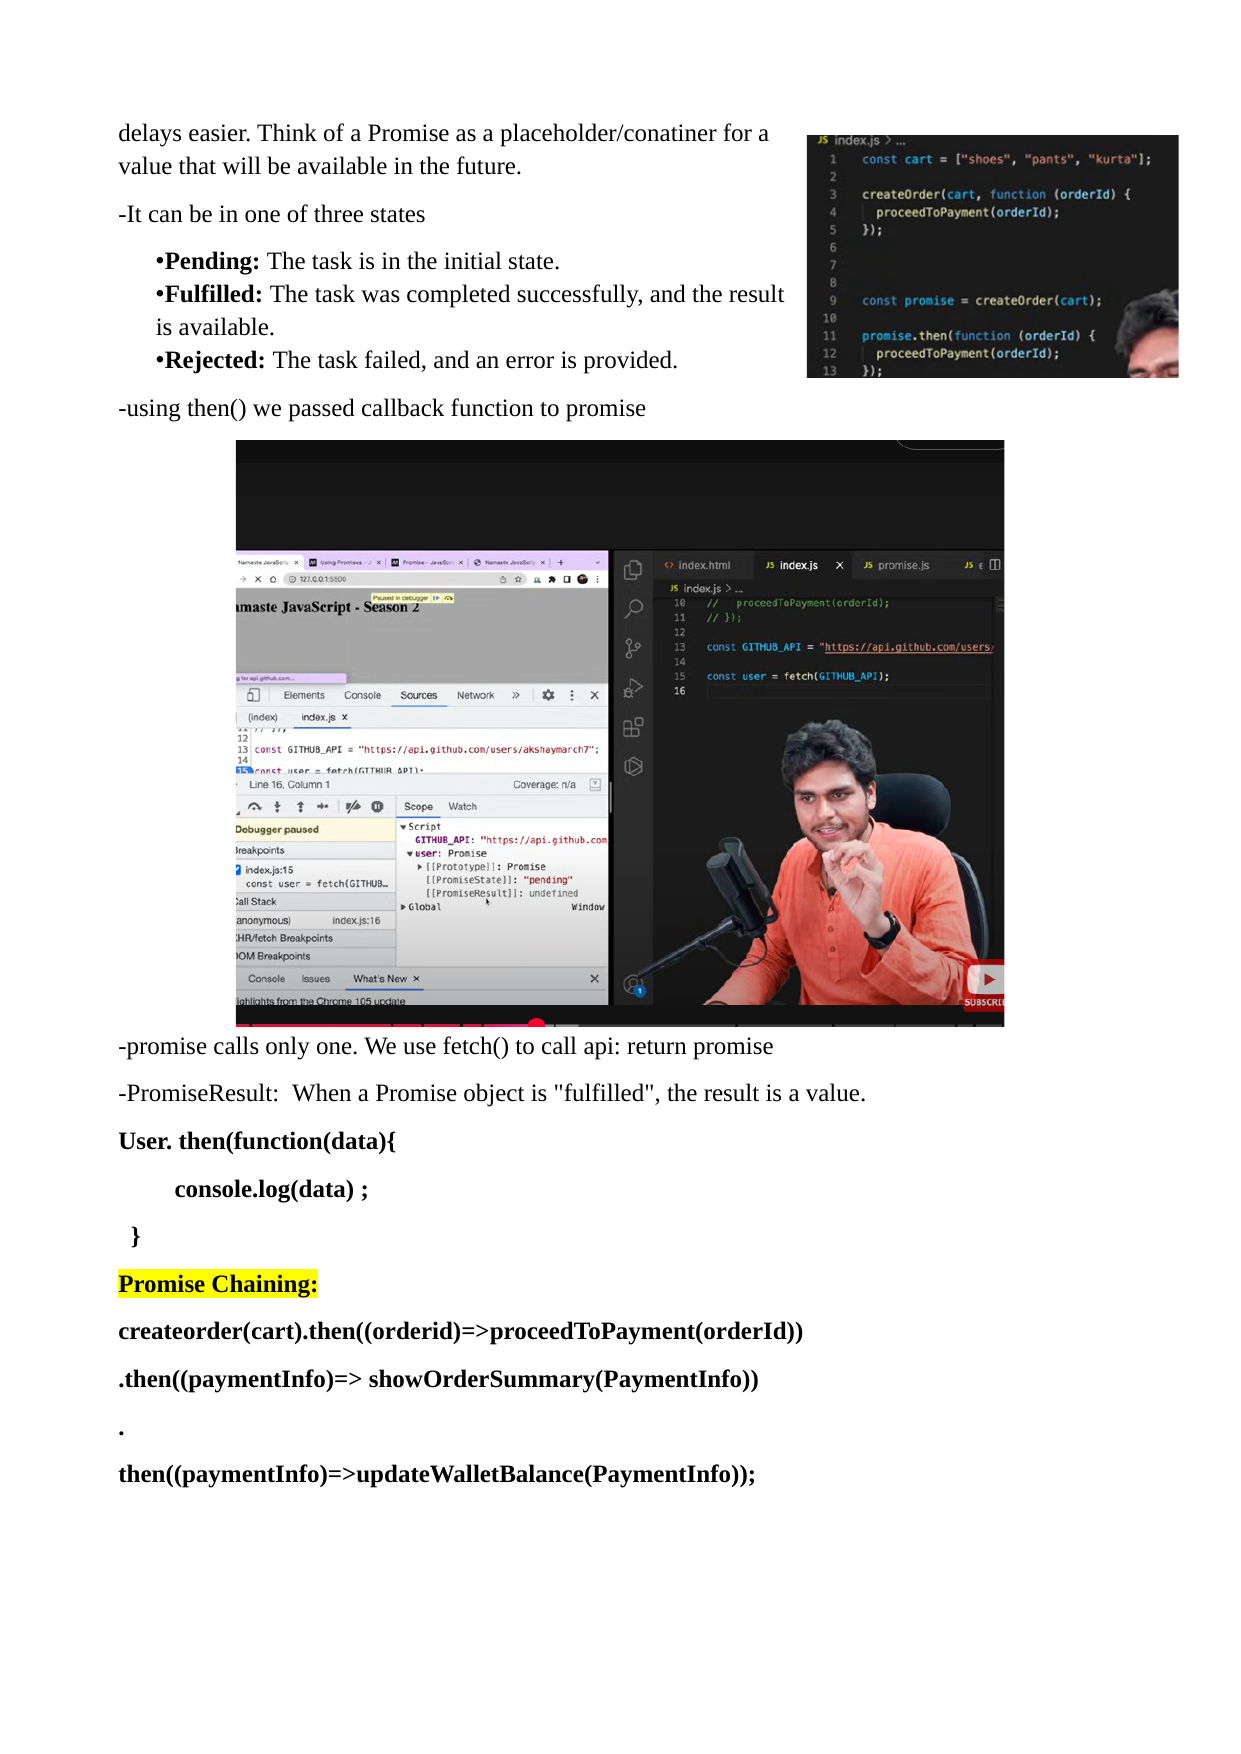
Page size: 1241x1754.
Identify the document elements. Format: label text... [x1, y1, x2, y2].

picture [235, 440, 1005, 1027]
list Pending: The task is in the initial state. [156, 246, 806, 275]
text then((paymentInfo)=>updateWalletBalance(PaymentInfo)); [118, 1459, 1122, 1488]
text console.log(data) ; [118, 1174, 1122, 1202]
text delays easier. Think of a Promise as a placeholder/conatiner for a value that will be available in the future. [118, 118, 1122, 180]
list Fulfilled: The task was completed successfully, and the result is available. [156, 279, 806, 341]
picture [806, 135, 1179, 378]
text .then((paymentInfo)=> showOrderSummary(PaymentInfo)) [118, 1364, 1122, 1393]
text createorder(cart).then((orderid)=>proceedToPayment(orderId)) [118, 1316, 1122, 1345]
text -It can be in one of three states [118, 199, 806, 227]
text User. then(function(data){ [118, 1126, 1122, 1155]
text -using then() we passed callback function to promise [118, 393, 1122, 422]
text Promise Chaining: [118, 1269, 1122, 1298]
text -PromiseResult: When a Promise object is "fulfilled", the result is a value. [118, 1078, 1122, 1107]
list Rejected: The task failed, and an error is provided. [156, 345, 806, 374]
text . [118, 1412, 1122, 1440]
text -promise calls only one. We use fetch() to call api: return promise [118, 441, 1122, 1059]
text } [118, 1221, 1122, 1250]
